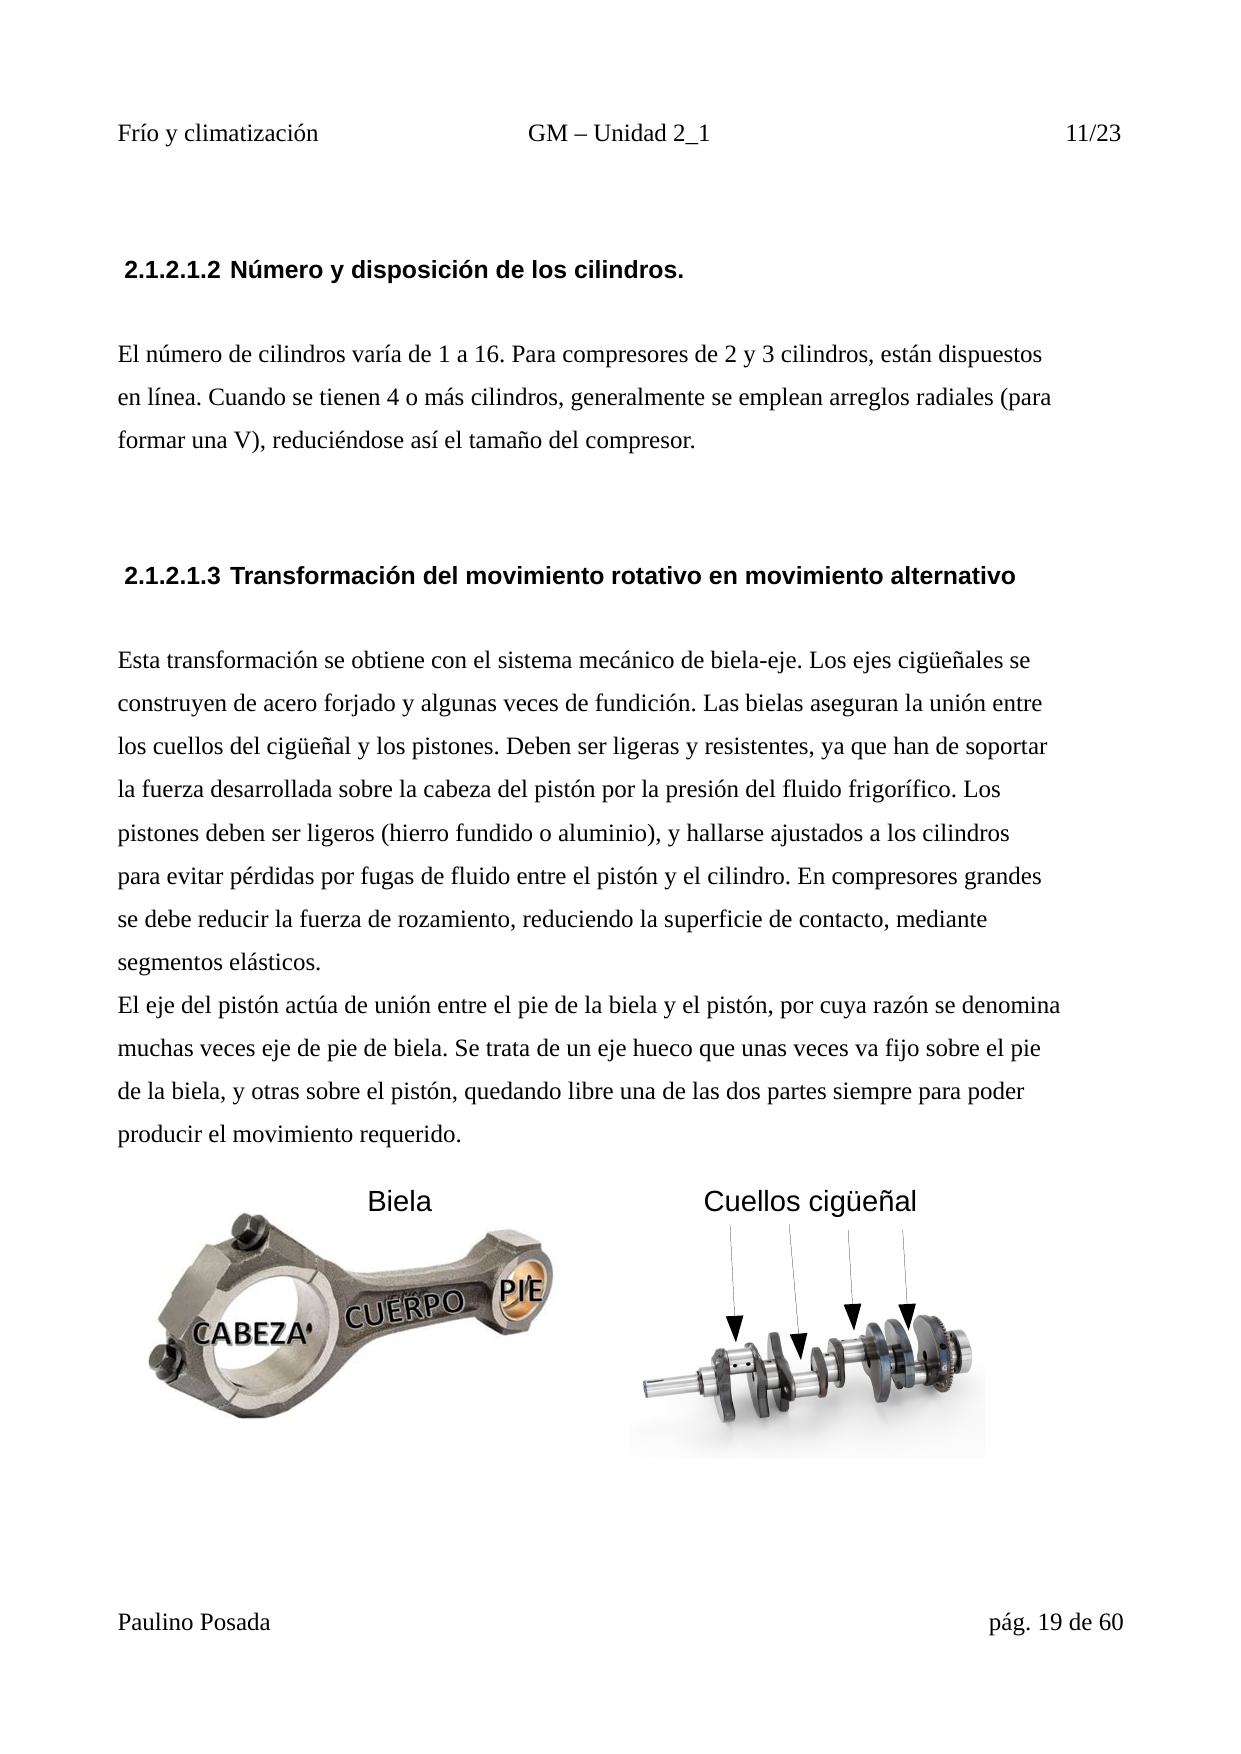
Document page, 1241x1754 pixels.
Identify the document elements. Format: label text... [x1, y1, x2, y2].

text los cuellos del cigüeñal y los pistones. Deben ser ligeras y resistentes, ya que han de soportar [117, 731, 1123, 760]
text se debe reducir la fuerza de rozamiento, reduciendo la superficie de contacto, mediante [117, 904, 1123, 933]
text segmentos elásticos. [117, 947, 1123, 976]
text de la biela, y otras sobre el pistón, quedando libre una de las dos partes siempre para poder [117, 1076, 1123, 1105]
text El eje del pistón actúa de unión entre el pie de la biela y el pistón, por cuya razón se denomina [117, 990, 1123, 1019]
text construyen de acero forjado y algunas veces de fundición. Las bielas aseguran la unión entre [117, 688, 1123, 717]
text la fuerza desarrollada sobre la cabeza del pistón por la presión del fluido frigorífico. Los [117, 774, 1123, 803]
subtitle Transformación del movimiento rotativo en movimiento alternativo [117, 561, 1123, 589]
subtitle Número y disposición de los cilindros. [117, 255, 1123, 283]
text muchas veces eje de pie de biela. Se trata de un eje hueco que unas veces va fijo sobre el pie [117, 1033, 1123, 1062]
text El número de cilindros varía de 1 a 16. Para compresores de 2 y 3 cilindros, están dispuestos [117, 339, 1123, 368]
text Esta transformación se obtiene con el sistema mecánico de biela-eje. Los ejes cigüeñales se [117, 645, 1123, 674]
text en línea. Cuando se tienen 4 o más cilindros, generalmente se emplean arreglos radiales (para [117, 382, 1123, 411]
text para evitar pérdidas por fugas de fluido entre el pistón y el cilindro. En compresores grandes [117, 861, 1123, 889]
picture [629, 1289, 985, 1459]
text producir el movimiento requerido. [117, 1119, 1123, 1148]
text pistones deben ser ligeros (hierro fundido o aluminio), y hallarse ajustados a los cilindros [117, 818, 1123, 846]
text formar una V), reduciéndose así el tamaño del compresor. [117, 425, 1123, 454]
picture [117, 1187, 590, 1437]
